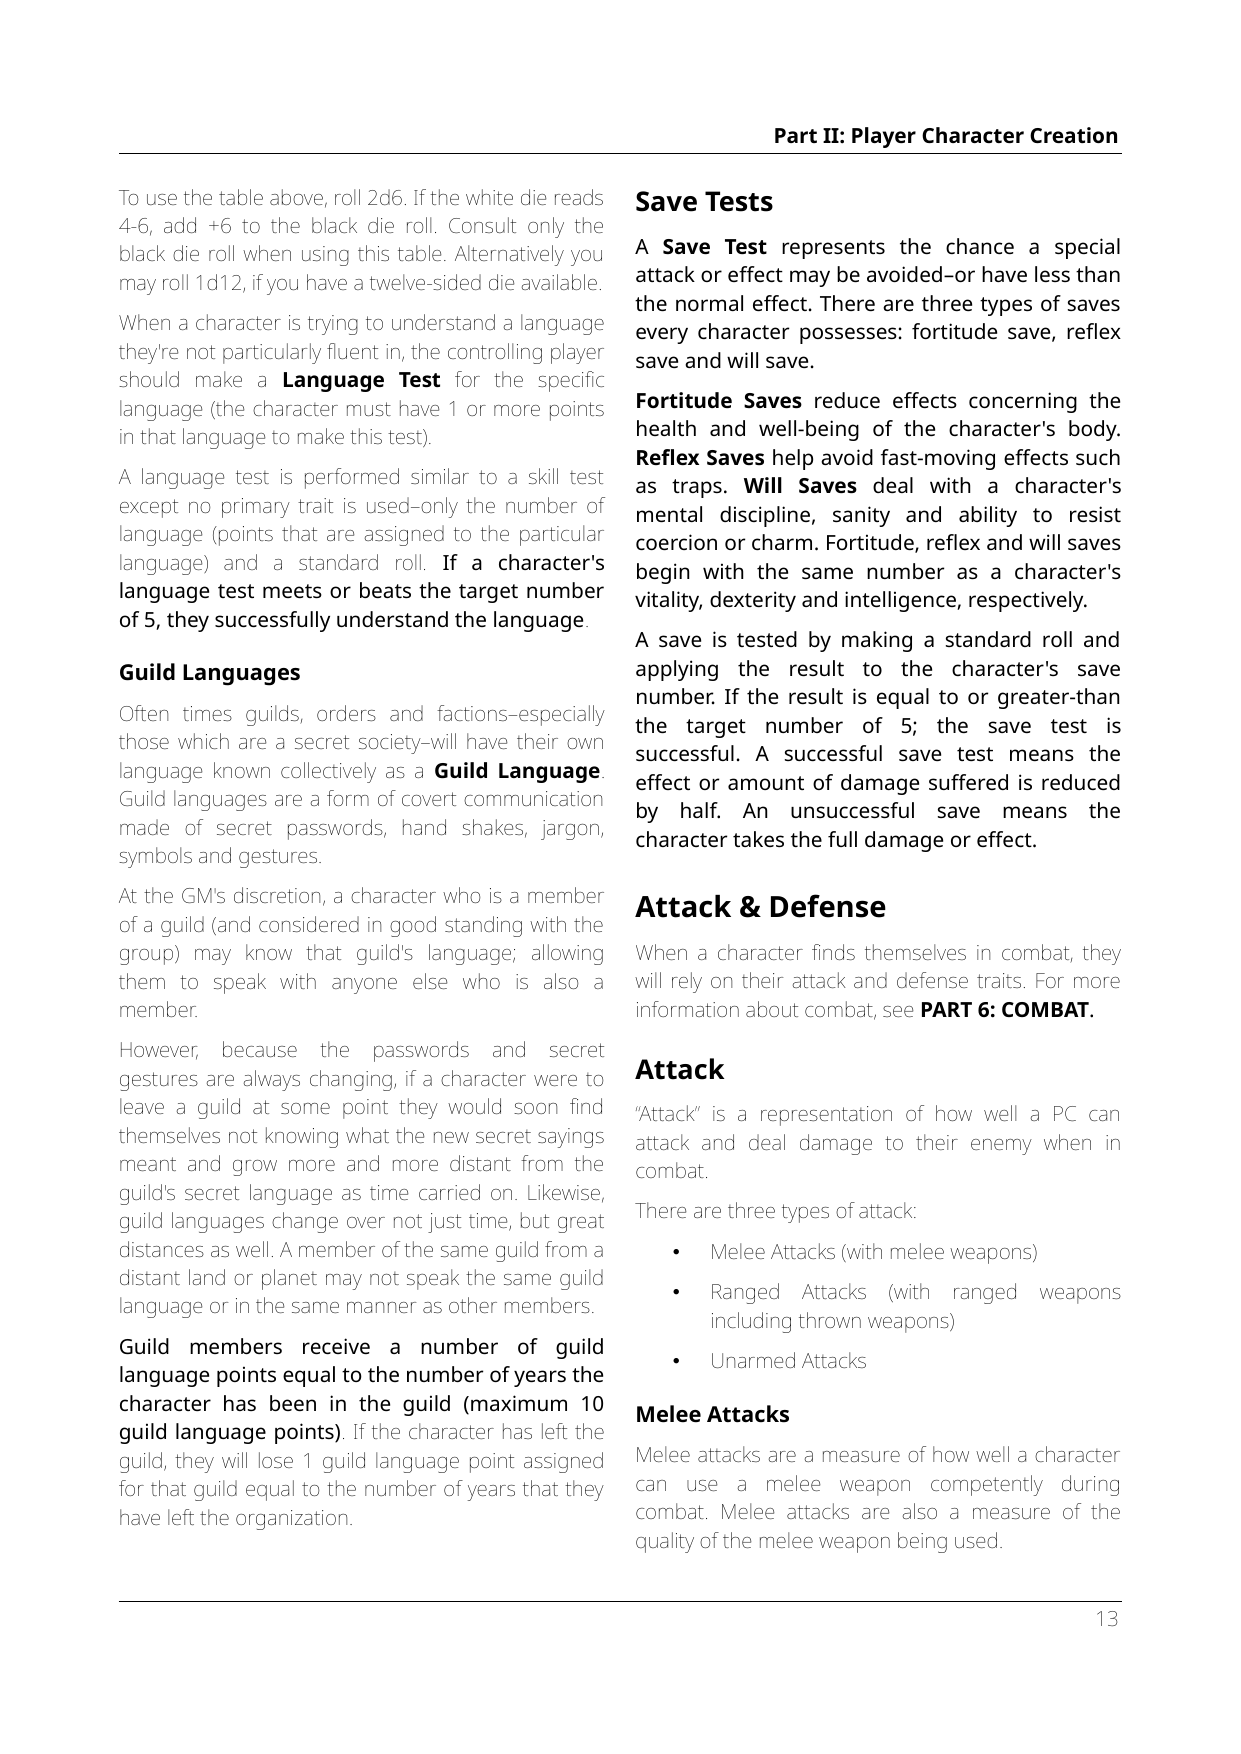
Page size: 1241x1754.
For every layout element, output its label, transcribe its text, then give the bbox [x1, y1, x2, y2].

text Guild members receive a number of guild language points equal to the number of years the character has been in the guild (maximum 10 guild language points). If the character has left the guild, they will lose 1 guild language point assigned for that guild equal to the number of years that they have left the organization. [118, 1332, 605, 1531]
text At the GM's discretion, a character who is a member of a guild (and considered in good standing with the group) may know that guild's language; allowing them to speak with anyone else who is also a member. [118, 881, 605, 1024]
text Melee Attacks [635, 1399, 1122, 1428]
text However, because the passwords and secret gestures are always changing, if a character were to leave a guild at some point they would soon find themselves not knowing what the new secret sayings meant and grow more and more distant from the guild's secret language as time carried on. Likewise, guild languages change over not just time, but great distances as well. A member of the same guild from a distant land or planet may not speak the same guild language or in the same manner as other members. [118, 1036, 605, 1320]
list Unarmed Attacks [673, 1346, 1122, 1375]
subtitle Attack & Defense [635, 886, 1122, 926]
text When a character is trying to understand a language they're not particularly fluent in, the controlling player should make a Language Test for the specific language (the character must have 1 or more points in that language to make this test). [118, 308, 605, 451]
text To use the table above, roll 2d6. If the white die reads 4-6, add +6 to the black die roll. Consult only the black die roll when using this table. Alternatively you may roll 1d12, if you have a twelve-sided die available. [118, 183, 605, 296]
text “Attack” is a representation of how well a PC can attack and deal damage to their enemy when in combat. [635, 1099, 1122, 1184]
text When a character finds themselves in combat, they will rely on their attack and defense traits. For more information about combat, see PART 6: COMBAT. [635, 938, 1122, 1023]
list Ranged Attacks (with ranged weapons including thrown weapons) [673, 1277, 1122, 1334]
list Melee Attacks (with melee weapons) [673, 1237, 1122, 1265]
text A Save Test represents the chance a special attack or effect may be avoided–or have less than the normal effect. There are three types of saves every character possesses: fortitude save, reflex save and will save. [635, 232, 1122, 374]
text There are three types of attack: [635, 1197, 1122, 1225]
text Attack [635, 1050, 1122, 1087]
text Melee attacks are a measure of how well a character can use a melee weapon competently during combat. Melee attacks are also a measure of the quality of the melee weapon being used. [635, 1440, 1122, 1554]
subtitle Save Tests [635, 183, 1122, 219]
text Often times guilds, orders and factions–especially those which are a secret society–will have their own language known collectively as a Guild Language. Guild languages are a form of covert communication made of secret passwords, hand shakes, jargon, symbols and gestures. [118, 699, 605, 869]
text A save is tested by making a standard roll and applying the result to the character's save number. If the result is equal to or greater-than the target number of 5; the save test is successful. A successful save test means the effect or amount of damage suffered is reduced by half. An unsuccessful save means the character takes the full damage or effect. [635, 626, 1122, 853]
text A language test is performed similar to a skill test except no primary trait is used–only the number of language (points that are assigned to the particular language) and a standard roll. If a character's language test meets or beats the target number of 5, they successfully understand the language. [118, 462, 605, 633]
text Fortitude Saves reduce effects concerning the health and well-being of the character's body. Reflex Saves help avoid fast-moving effects such as traps. Will Saves deal with a character's mental discipline, sanity and ability to resist coercion or charm. Fortitude, reflex and will saves begin with the same number as a character's vitality, dexterity and intelligence, respectively. [635, 386, 1122, 614]
text Guild Languages [118, 657, 605, 687]
